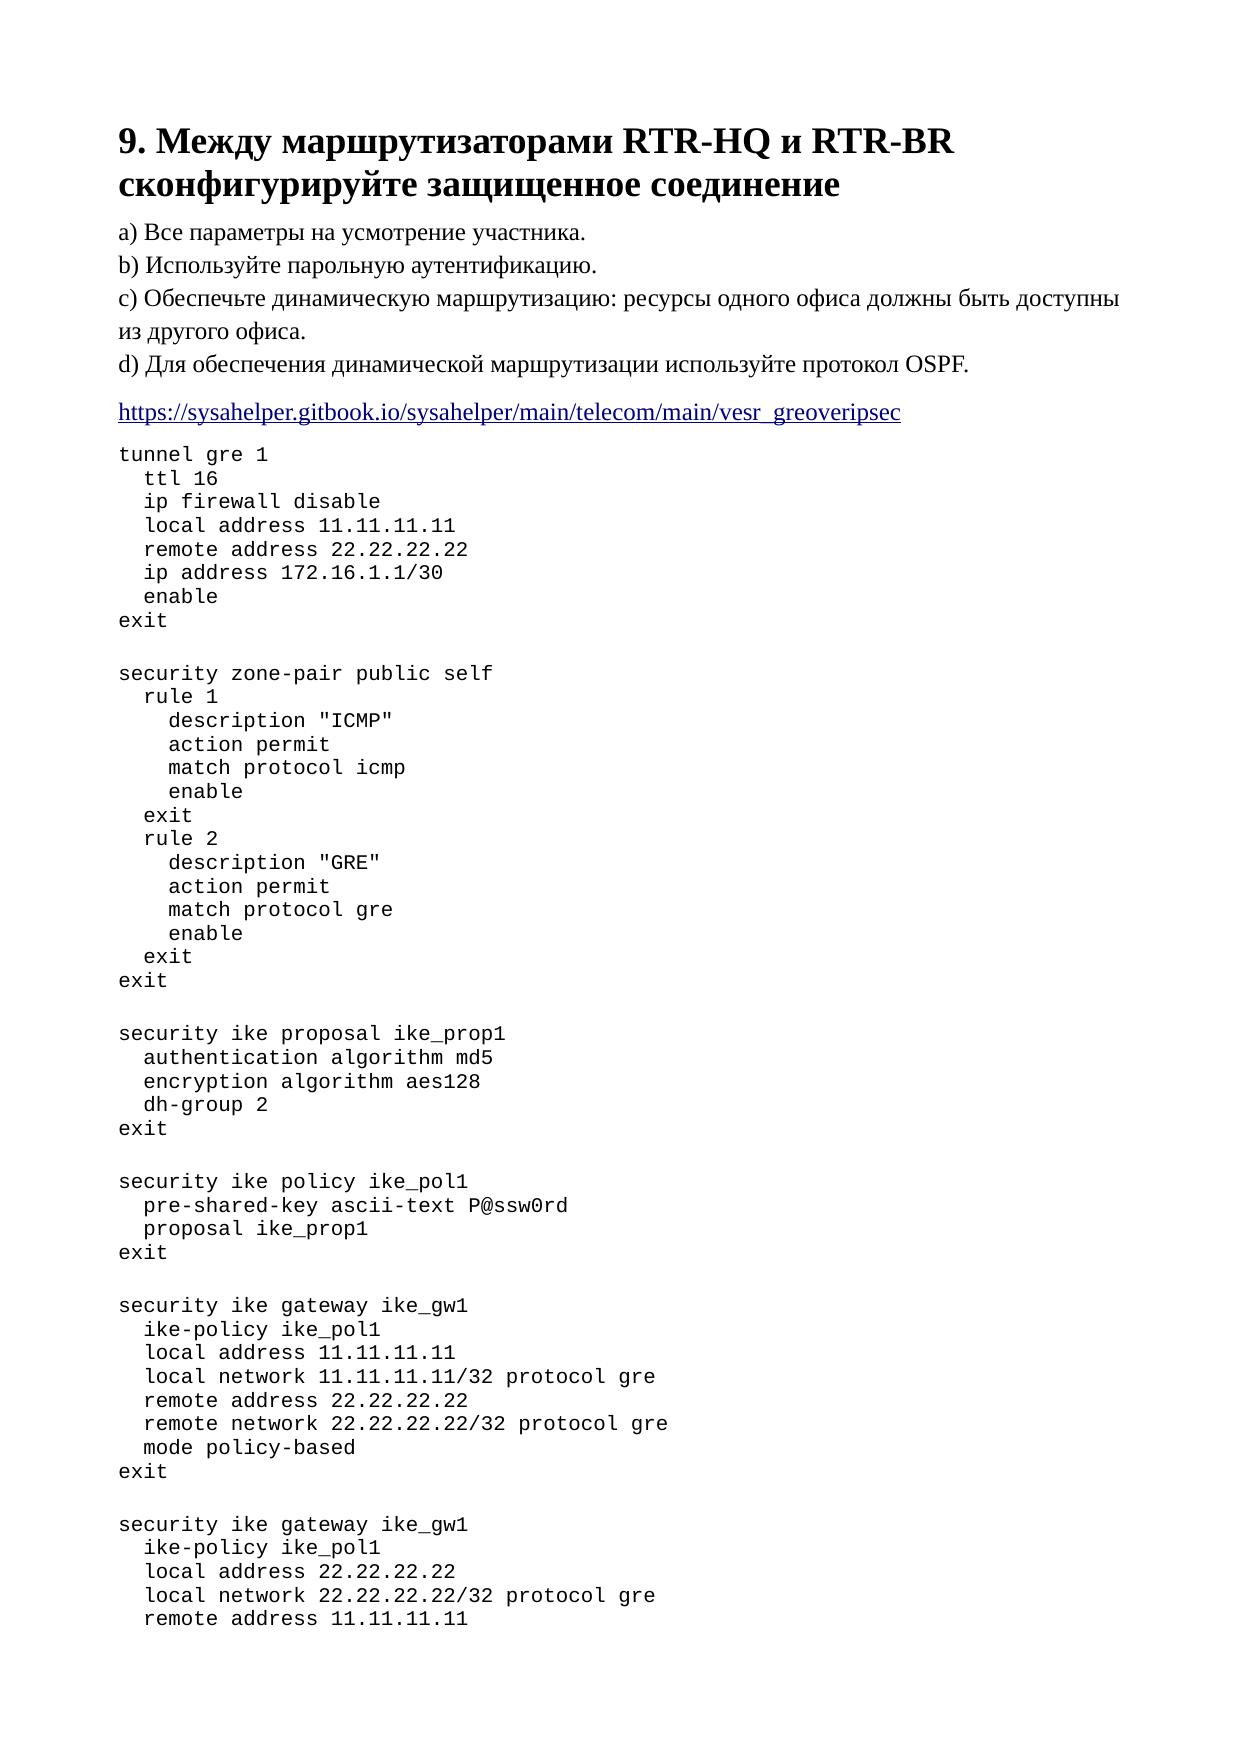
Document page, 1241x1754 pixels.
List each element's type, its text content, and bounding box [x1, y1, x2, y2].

text security ike policy ike_pol1 [118, 1171, 1122, 1195]
text encryption algorithm aes128 [118, 1071, 1122, 1094]
text security ike proposal ike_prop1 [118, 1023, 1122, 1047]
text exit [118, 970, 1122, 994]
text local network 11.11.11.11/32 protocol gre [118, 1366, 1122, 1390]
text remote network 22.22.22.22/32 protocol gre [118, 1413, 1122, 1437]
text exit [118, 1242, 1122, 1266]
text local address 11.11.11.11 [118, 515, 1122, 539]
text remote address 22.22.22.22 [118, 539, 1122, 562]
text security ike gateway ike_gw1 [118, 1295, 1122, 1319]
text dh-group 2 [118, 1094, 1122, 1118]
text ip firewall disable [118, 491, 1122, 515]
text security zone-pair public self [118, 663, 1122, 686]
text action permit [118, 734, 1122, 757]
text enable [118, 923, 1122, 947]
text exit [118, 610, 1122, 633]
text local network 22.22.22.22/32 protocol gre [118, 1585, 1122, 1608]
text description "ICMP" [118, 710, 1122, 734]
text ike-policy ike_pol1 [118, 1537, 1122, 1561]
text ip address 172.16.1.1/30 [118, 562, 1122, 586]
text ike-policy ike_pol1 [118, 1319, 1122, 1342]
text exit [118, 1118, 1122, 1142]
text match protocol gre [118, 899, 1122, 923]
text remote address 11.11.11.11 [118, 1608, 1122, 1632]
text remote address 22.22.22.22 [118, 1390, 1122, 1413]
text description "GRE" [118, 852, 1122, 876]
text security ike gateway ike_gw1 [118, 1514, 1122, 1537]
text action permit [118, 876, 1122, 899]
text proposal ike_prop1 [118, 1218, 1122, 1242]
text rule 1 [118, 686, 1122, 710]
subtitle 9. Между маршрутизаторами RTR-HQ и RTR-BR сконфигурируйте защищенное соединение [118, 118, 1122, 204]
text authentication algorithm md5 [118, 1047, 1122, 1071]
text exit [118, 947, 1122, 970]
text exit [118, 1461, 1122, 1484]
text pre-shared-key ascii-text P@ssw0rd [118, 1195, 1122, 1218]
text match protocol icmp [118, 757, 1122, 781]
text enable [118, 586, 1122, 610]
text mode policy-based [118, 1437, 1122, 1461]
text https://sysahelper.gitbook.io/sysahelper/main/telecom/main/vesr_greoveripsec [118, 397, 1122, 425]
text tunnel gre 1 [118, 444, 1122, 468]
text ttl 16 [118, 468, 1122, 491]
text local address 22.22.22.22 [118, 1561, 1122, 1585]
text rule 2 [118, 828, 1122, 852]
text exit [118, 805, 1122, 828]
text a) Все параметры на усмотрение участника. b) Используйте парольную аутентификацию. c) Обеспечьте динамическую маршрутизацию: ресурсы одного офиса должны быть доступны из другого офиса. d) Для обеспечения динамической маршрутизации используйте протокол OSPF. [118, 217, 1122, 378]
text local address 11.11.11.11 [118, 1342, 1122, 1366]
text enable [118, 781, 1122, 805]
